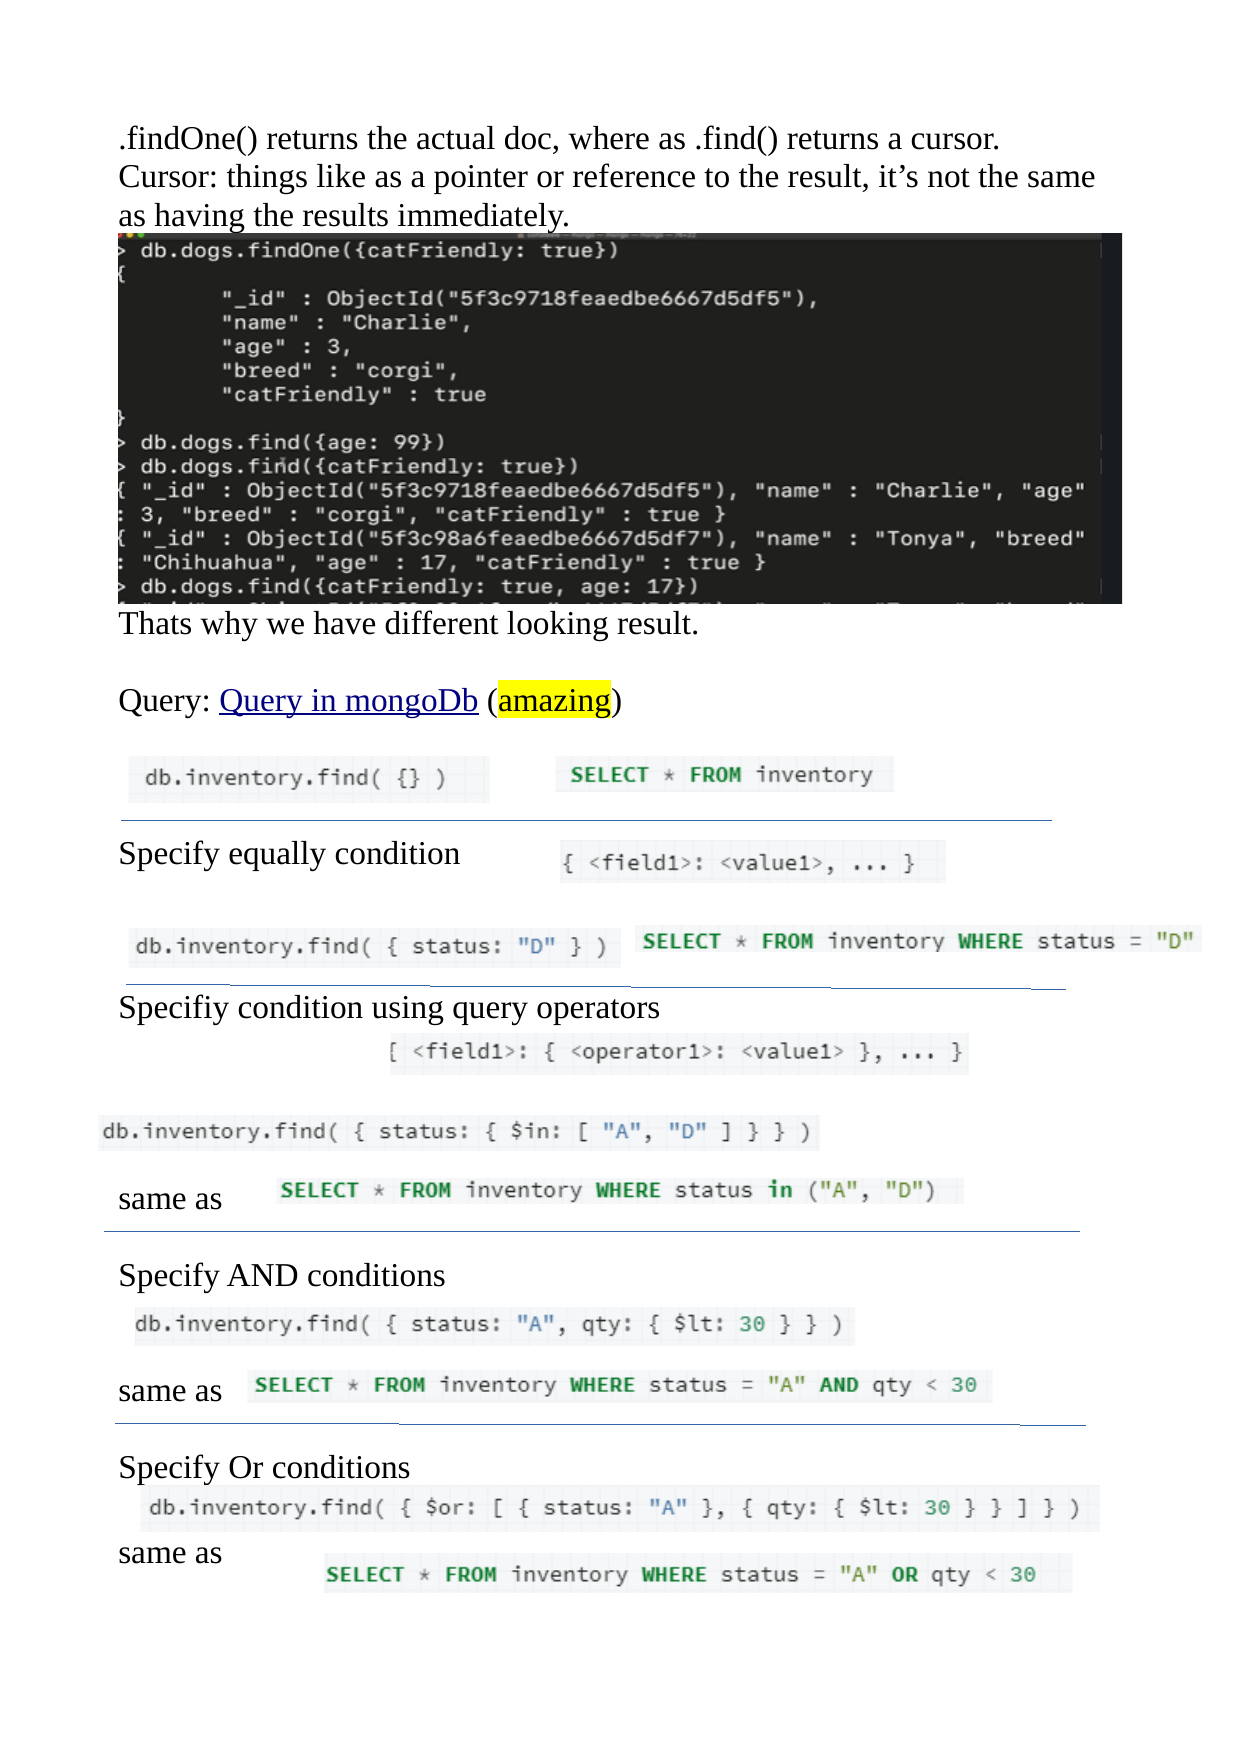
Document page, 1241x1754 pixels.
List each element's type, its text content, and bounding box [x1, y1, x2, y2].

picture [560, 840, 946, 883]
picture [140, 1485, 1100, 1532]
picture [323, 1553, 1073, 1593]
text same as [118, 1178, 1122, 1217]
picture [635, 925, 1203, 952]
text Specify equally condition [118, 833, 1122, 872]
picture [390, 1033, 969, 1075]
picture [247, 1370, 993, 1403]
picture [276, 1178, 964, 1204]
picture [98, 1115, 821, 1151]
text Specify AND conditions [118, 1255, 1122, 1293]
text Specifiy condition using query operators [118, 987, 1122, 1025]
text Cursor: things like as a pointer or reference to the result, it’s not the same as having the results immediately. [118, 156, 1122, 233]
text Thats why we have different looking result. [118, 604, 1122, 642]
picture [555, 756, 895, 792]
text Specify Or conditions [118, 1447, 1122, 1485]
picture [128, 928, 621, 968]
picture [118, 233, 1123, 604]
picture [135, 1307, 856, 1346]
text .findOne() returns the actual doc, where as .find() returns a cursor. [118, 118, 1122, 156]
picture [128, 756, 490, 803]
text same as [118, 1485, 1122, 1570]
text Query: Query in mongoDb (amazing) [118, 680, 1122, 718]
text same as [118, 1370, 1122, 1408]
